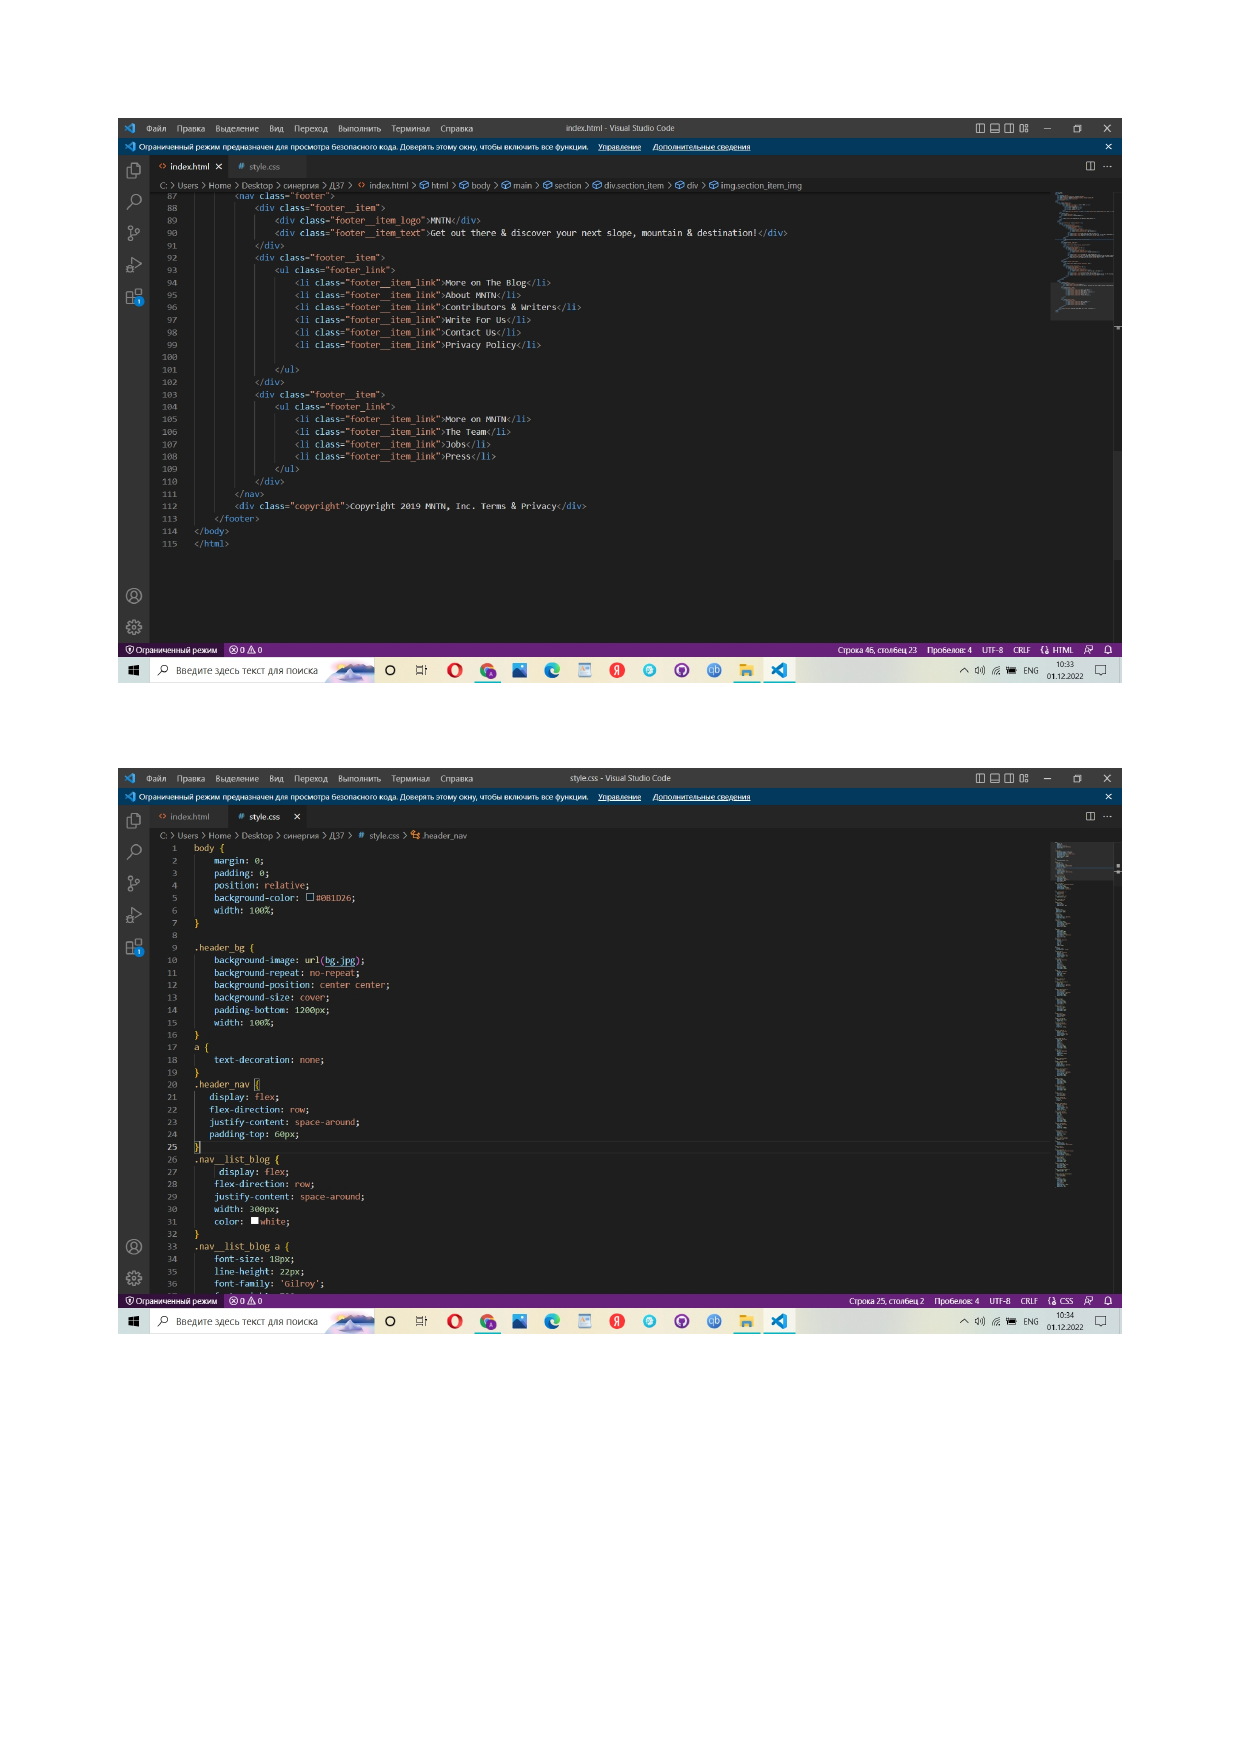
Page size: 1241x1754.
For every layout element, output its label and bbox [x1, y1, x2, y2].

picture [118, 768, 1122, 1334]
picture [118, 118, 1122, 683]
